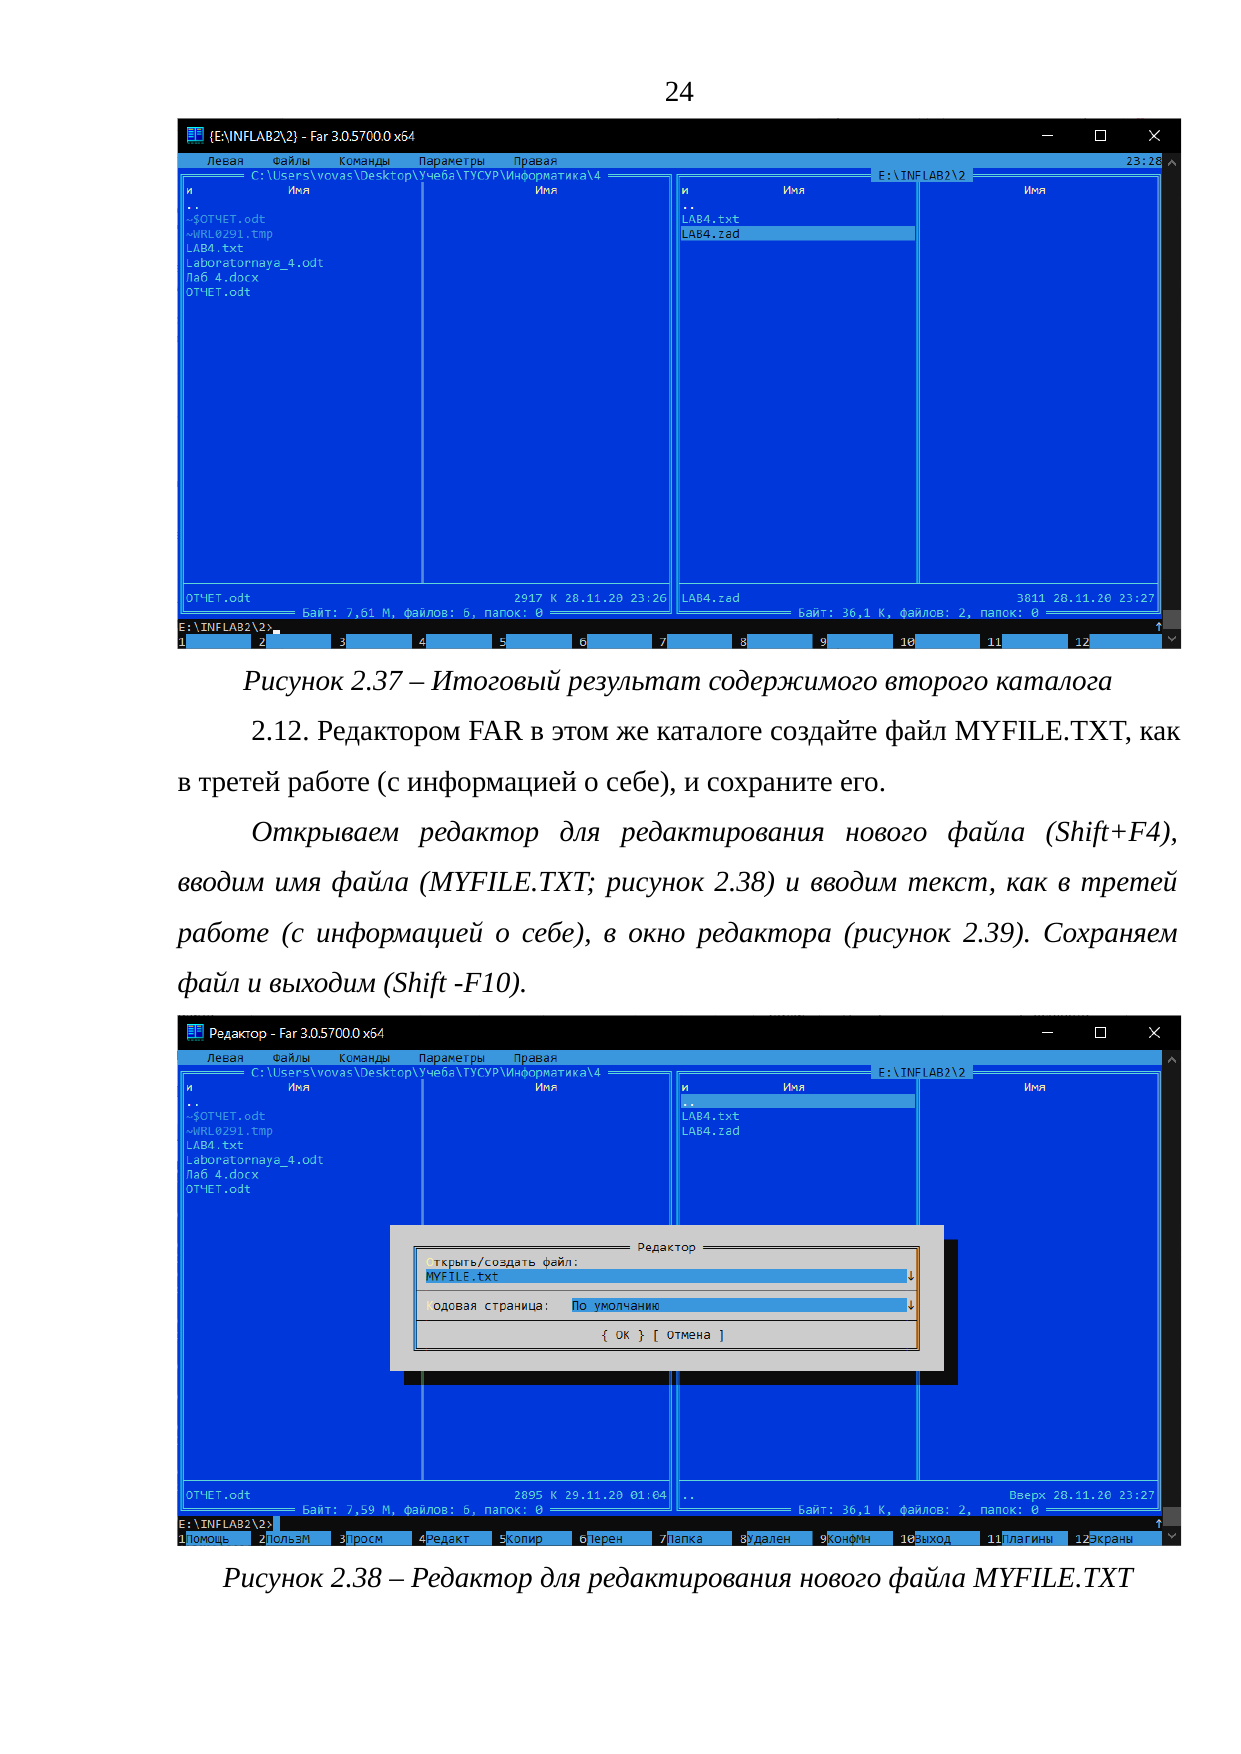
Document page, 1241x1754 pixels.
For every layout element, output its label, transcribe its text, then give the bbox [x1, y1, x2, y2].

text Рисунок 2.38 – Редактор для редактирования нового файла MYFILE.TXT [177, 1560, 1181, 1594]
text Рисунок 2.37 – Итоговый результат содержимого второго каталога [177, 663, 1181, 697]
text 2.12. Редактором FAR в этом же каталоге создайте файл MYFILE.TXT, как в третей работе (с информацией о себе), и сохраните его. [177, 713, 1181, 797]
text Открываем редактор для редактирования нового файла (Shift+F4), вводим имя файла (MYFILE.TXT; рисунок 2.38) и вводим текст, как в третей работе (с информацией о себе), в окно редактора (рисунок 2.39). Сохраняем файл и выходим (Shift -F10). [177, 814, 1181, 998]
